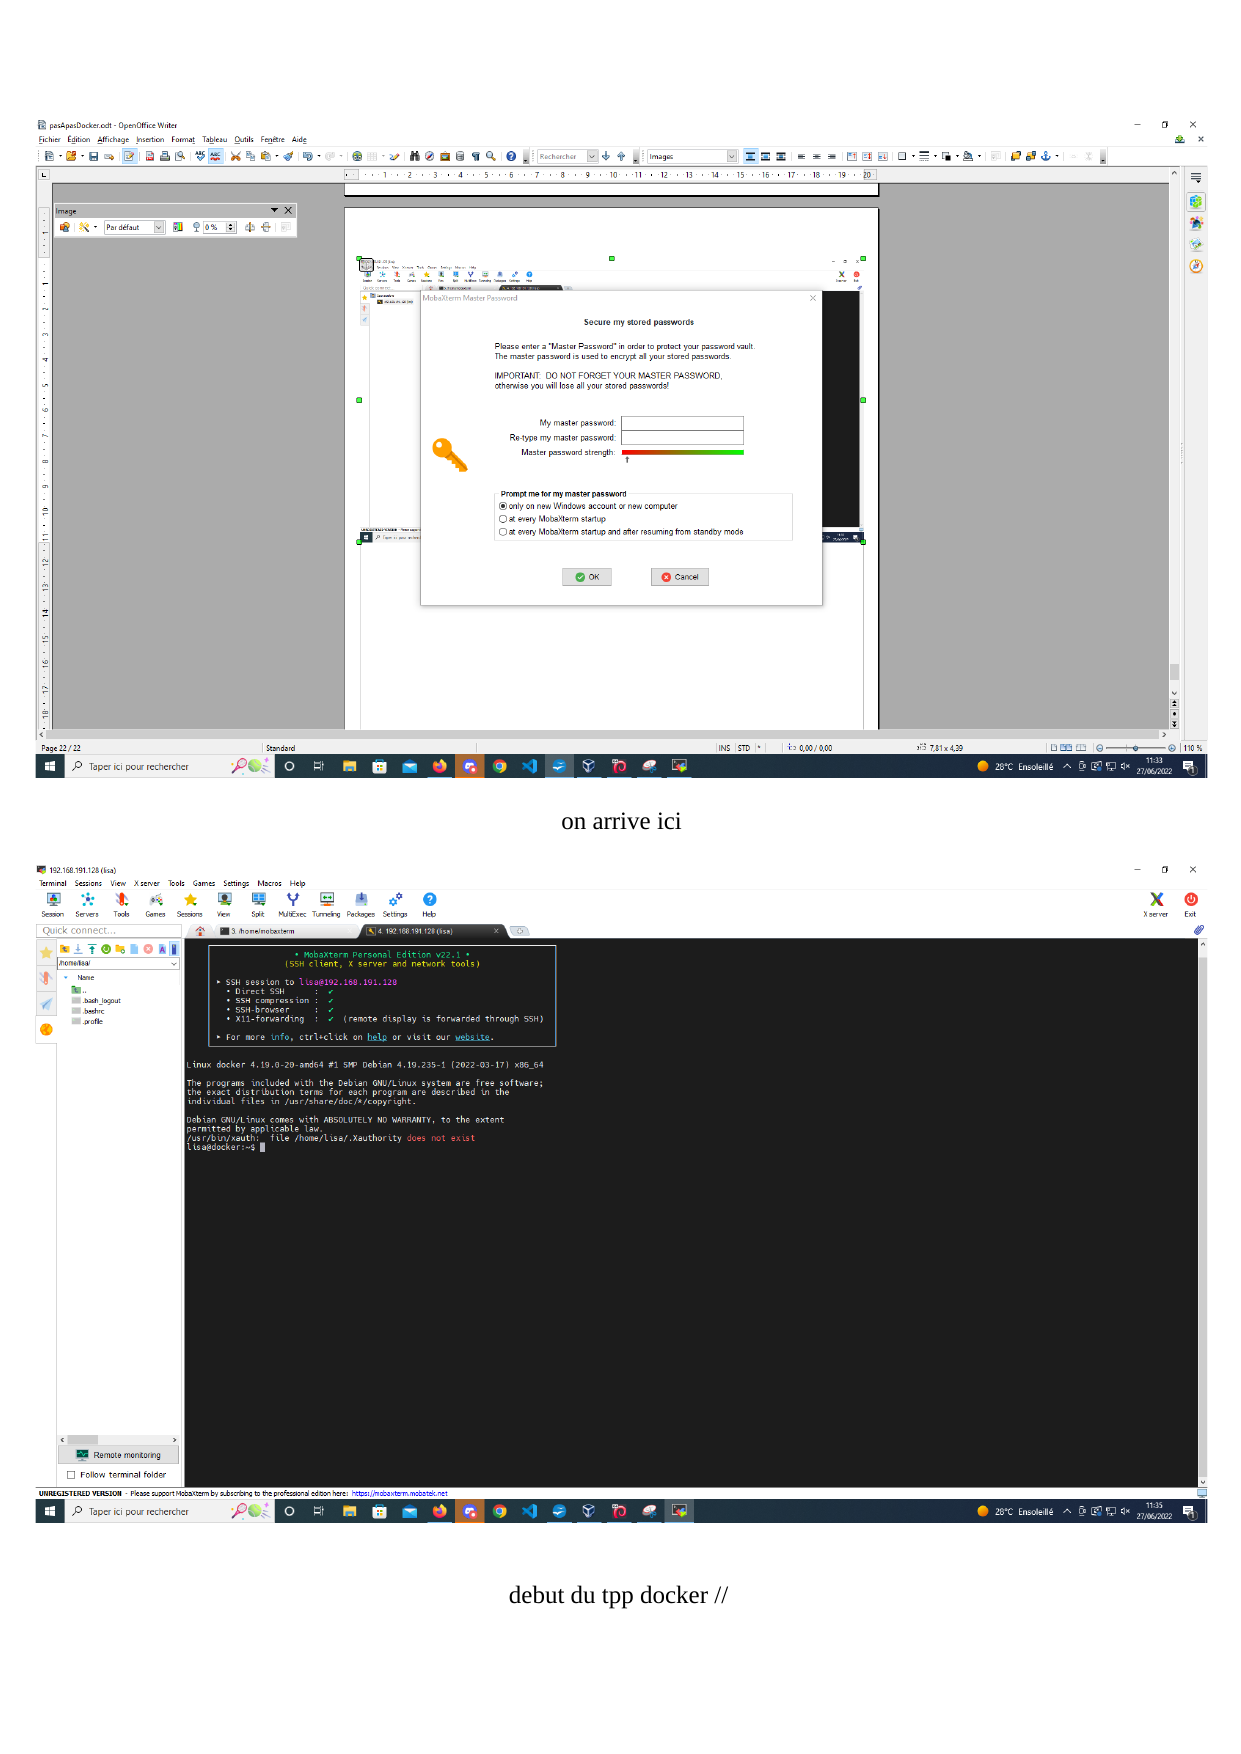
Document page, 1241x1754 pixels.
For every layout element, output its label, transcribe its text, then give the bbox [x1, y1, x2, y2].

text debut du tpp docker // [36, 1580, 1207, 1609]
text on arrive ici [36, 806, 1207, 835]
picture [35, 118, 1208, 778]
picture [35, 863, 1208, 1523]
